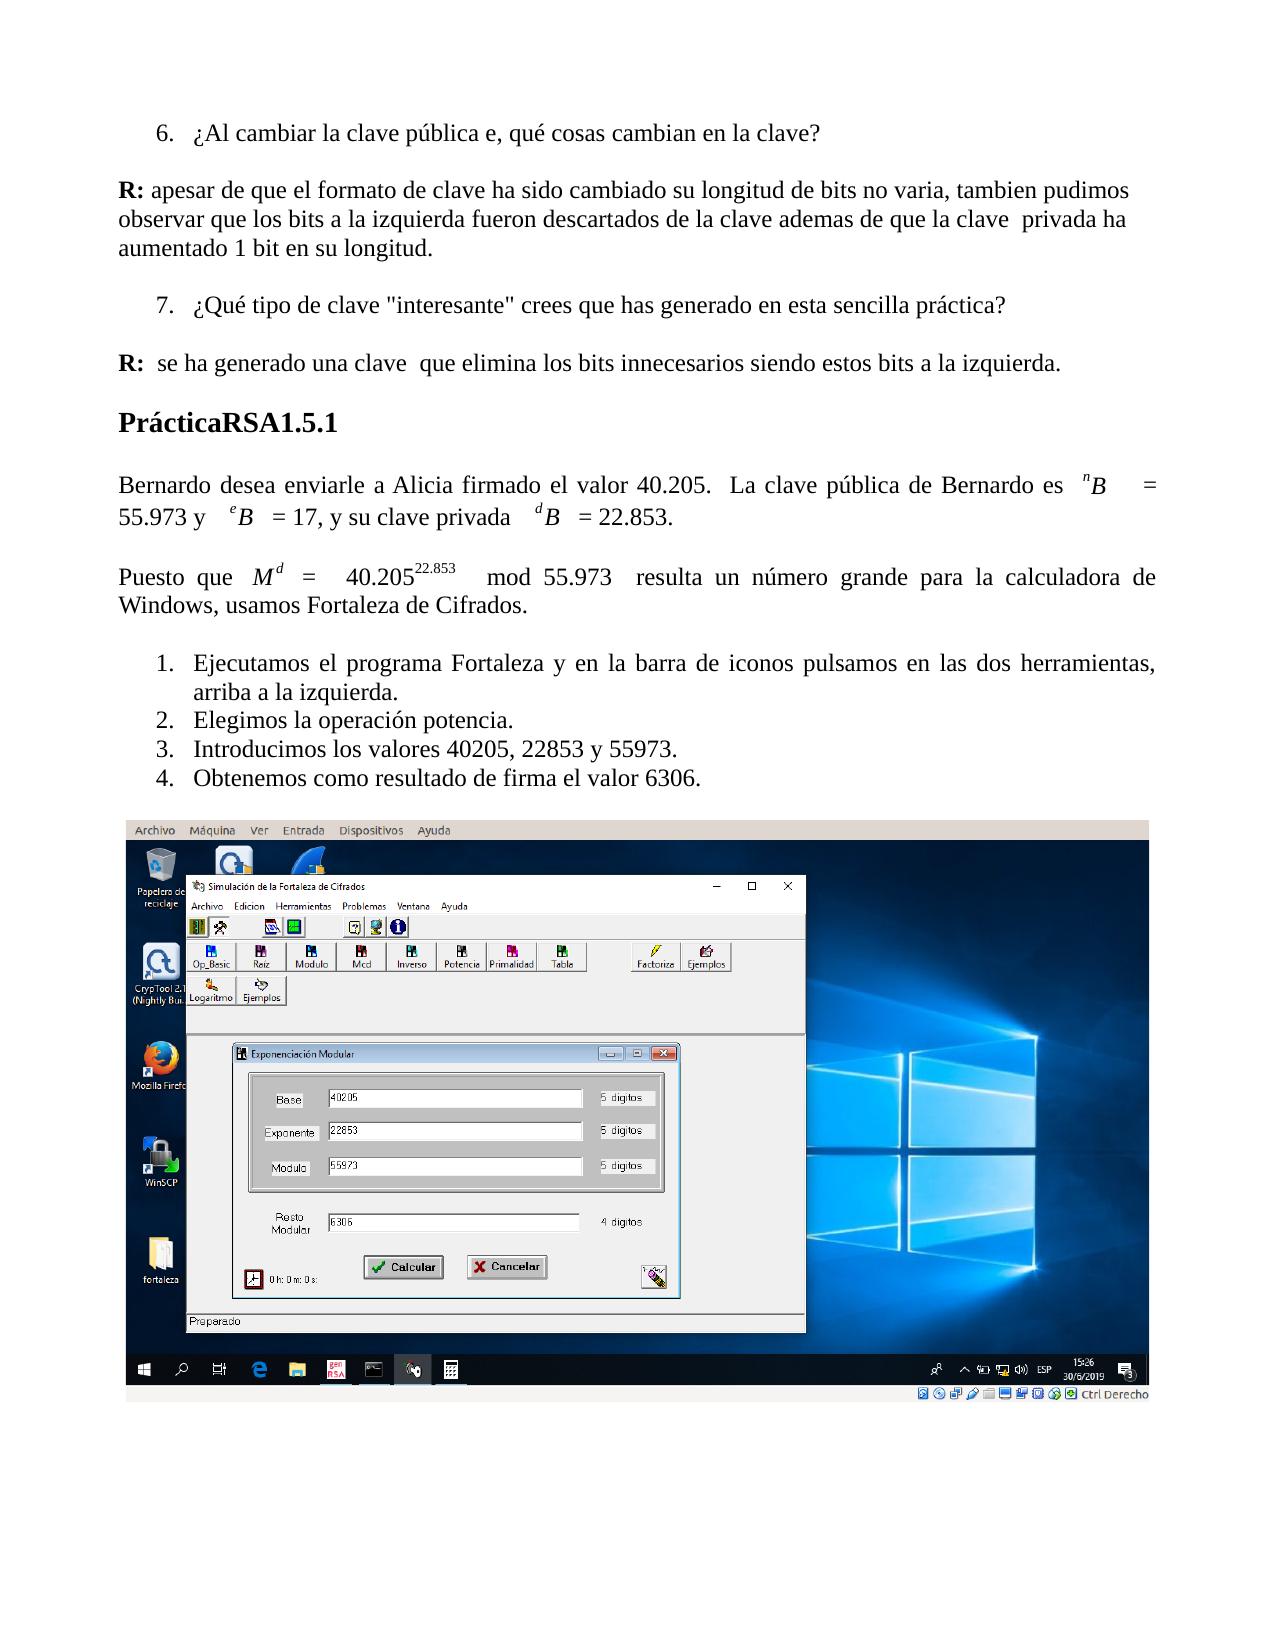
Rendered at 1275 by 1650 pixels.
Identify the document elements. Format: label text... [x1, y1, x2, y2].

text R: apesar de que el formato de clave ha sido cambiado su longitud de bits no varia, tambien pudimos observar que los bits a la izquierda fueron descartados de la clave ademas de que la clave privada ha aumentado 1 bit en su longitud. [118, 176, 1157, 262]
picture [125, 820, 1150, 1402]
text Puesto que= mod 55.973 resulta un número grande para la calculadora de Windows, usamos Fortaleza de Cifrados. [118, 559, 1157, 619]
list Ejecutamos el programa Fortaleza y en la barra de iconos pulsamos en las dos herramientas, arriba a la izquierda. [156, 648, 1157, 705]
text PrácticaRSA1.5.1 [118, 406, 1157, 439]
list Elegimos la operación potencia. [156, 705, 1157, 734]
list ¿Qué tipo de clave "interesante" crees que has generado en esta sencilla práctica? [156, 291, 1157, 319]
list ¿Al cambiar la clave pública e, qué cosas cambian en la clave? [156, 118, 1157, 147]
text R: se ha generado una clave que elimina los bits innecesarios siendo estos bits a la izquierda. [118, 348, 1157, 377]
list Introducimos los valores 40205, 22853 y 55973. [156, 734, 1157, 763]
text Bernardo desea enviarle a Alicia firmado el valor 40.205. La clave pública de Bernardo es = 55.973 y = 17, y su clave privada = 22.853. [118, 468, 1157, 530]
list Obtenemos como resultado de firma el valor 6306. [156, 763, 1157, 792]
